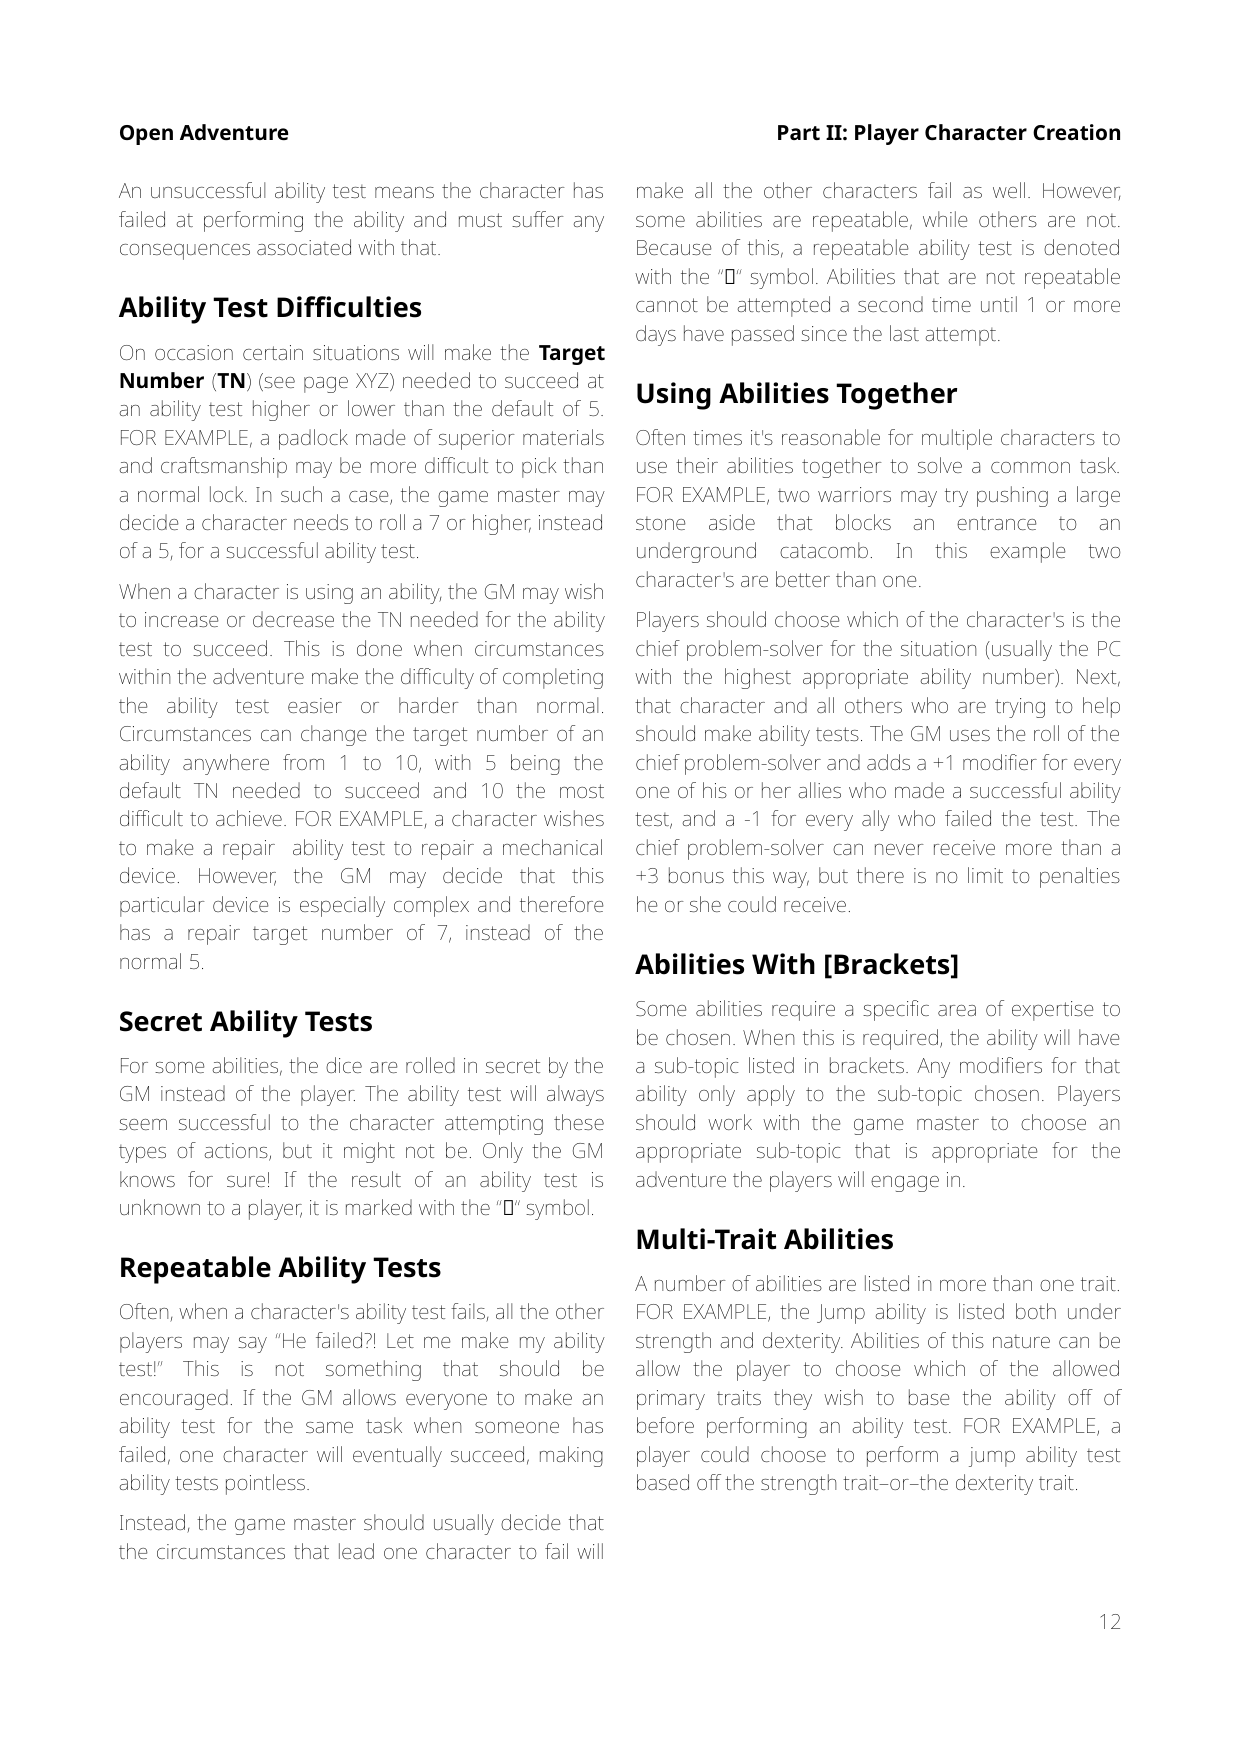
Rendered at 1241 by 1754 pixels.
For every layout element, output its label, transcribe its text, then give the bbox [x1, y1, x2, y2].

text Often times it's reasonable for multiple characters to use their abilities together to solve a common task. FOR EXAMPLE, two warriors may try pushing a large stone aside that blocks an entrance to an underground catacomb. In this example two character's are better than one. [635, 423, 1122, 593]
text Repeatable Ability Tests [118, 1249, 605, 1286]
text An unsuccessful ability test means the character has failed at performing the ability and must suffer any consequences associated with that. [118, 176, 605, 262]
text Players should choose which of the character's is the chief problem-solver for the situation (usually the PC with the highest appropriate ability number). Next, that character and all others who are trying to help should make ability tests. The GM uses the roll of the chief problem-solver and adds a +1 modifier for every one of his or her allies who made a successful ability test, and a -1 for every ally who failed the test. The chief problem-solver can never receive more than a +3 bonus this way, but there is no limit to penalties he or she could receive. [635, 606, 1122, 918]
text On occasion certain situations will make the Target Number (TN) (see page XYZ) needed to succeed at an ability test higher or lower than the default of 5. FOR EXAMPLE, a padlock made of superior materials and craftsmanship may be more difficult to pick than a normal lock. In such a case, the game master may decide a character needs to roll a 7 or higher, instead of a 5, for a successful ability test. [118, 338, 605, 565]
text Instead, the game master should usually decide that the circumstances that lead one character to fail will [118, 1508, 605, 1565]
text Ability Test Difficulties [118, 289, 605, 326]
text Some abilities require a specific area of expertise to be chosen. When this is required, the ability will have a sub-topic listed in brackets. Any modifiers for that ability only apply to the sub-topic chosen. Players should work with the game master to choose an appropriate sub-topic that is appropriate for the adventure the players will engage in. [635, 994, 1122, 1193]
text Abilities With [Brackets] [635, 945, 1122, 982]
text Often, when a character's ability test fails, all the other players may say “He failed?! Let me make my ability test!” This is not something that should be encouraged. If the GM allows everyone to make an ability test for the same task when someone has failed, one character will eventually succeed, making ability tests pointless. [118, 1297, 605, 1497]
text make all the other characters fail as well. However, some abilities are repeatable, while others are not. Because of this, a repeatable ability test is denoted with the ““ symbol. Abilities that are not repeatable cannot be attempted a second time until 1 or more days have passed since the last attempt. [635, 176, 1122, 347]
text For some abilities, the dice are rolled in secret by the GM instead of the player. The ability test will always seem successful to the character attempting these types of actions, but it might not be. Only the GM knows for sure! If the result of an ability test is unknown to a player, it is marked with the ““ symbol. [118, 1051, 605, 1222]
text When a character is using an ability, the GM may wish to increase or decrease the TN needed for the ability test to succeed. This is done when circumstances within the adventure make the difficulty of completing the ability test easier or harder than normal. Circumstances can change the target number of an ability anywhere from 1 to 10, with 5 being the default TN needed to succeed and 10 the most difficult to achieve. FOR EXAMPLE, a character wishes to make a repair ability test to repair a mechanical device. However, the GM may decide that this particular device is especially complex and therefore has a repair target number of 7, instead of the normal 5. [118, 577, 605, 975]
text Using Abilities Together [635, 374, 1122, 411]
text Multi-Trait Abilities [635, 1220, 1122, 1257]
text A number of abilities are listed in more than one trait. FOR EXAMPLE, the Jump ability is listed both under strength and dexterity. Abilities of this nature can be allow the player to choose which of the allowed primary traits they wish to base the ability off of before performing an ability test. FOR EXAMPLE, a player could choose to perform a jump ability test based off the strength trait–or–the dexterity trait. [635, 1269, 1122, 1497]
text Secret Ability Tests [118, 1002, 605, 1039]
